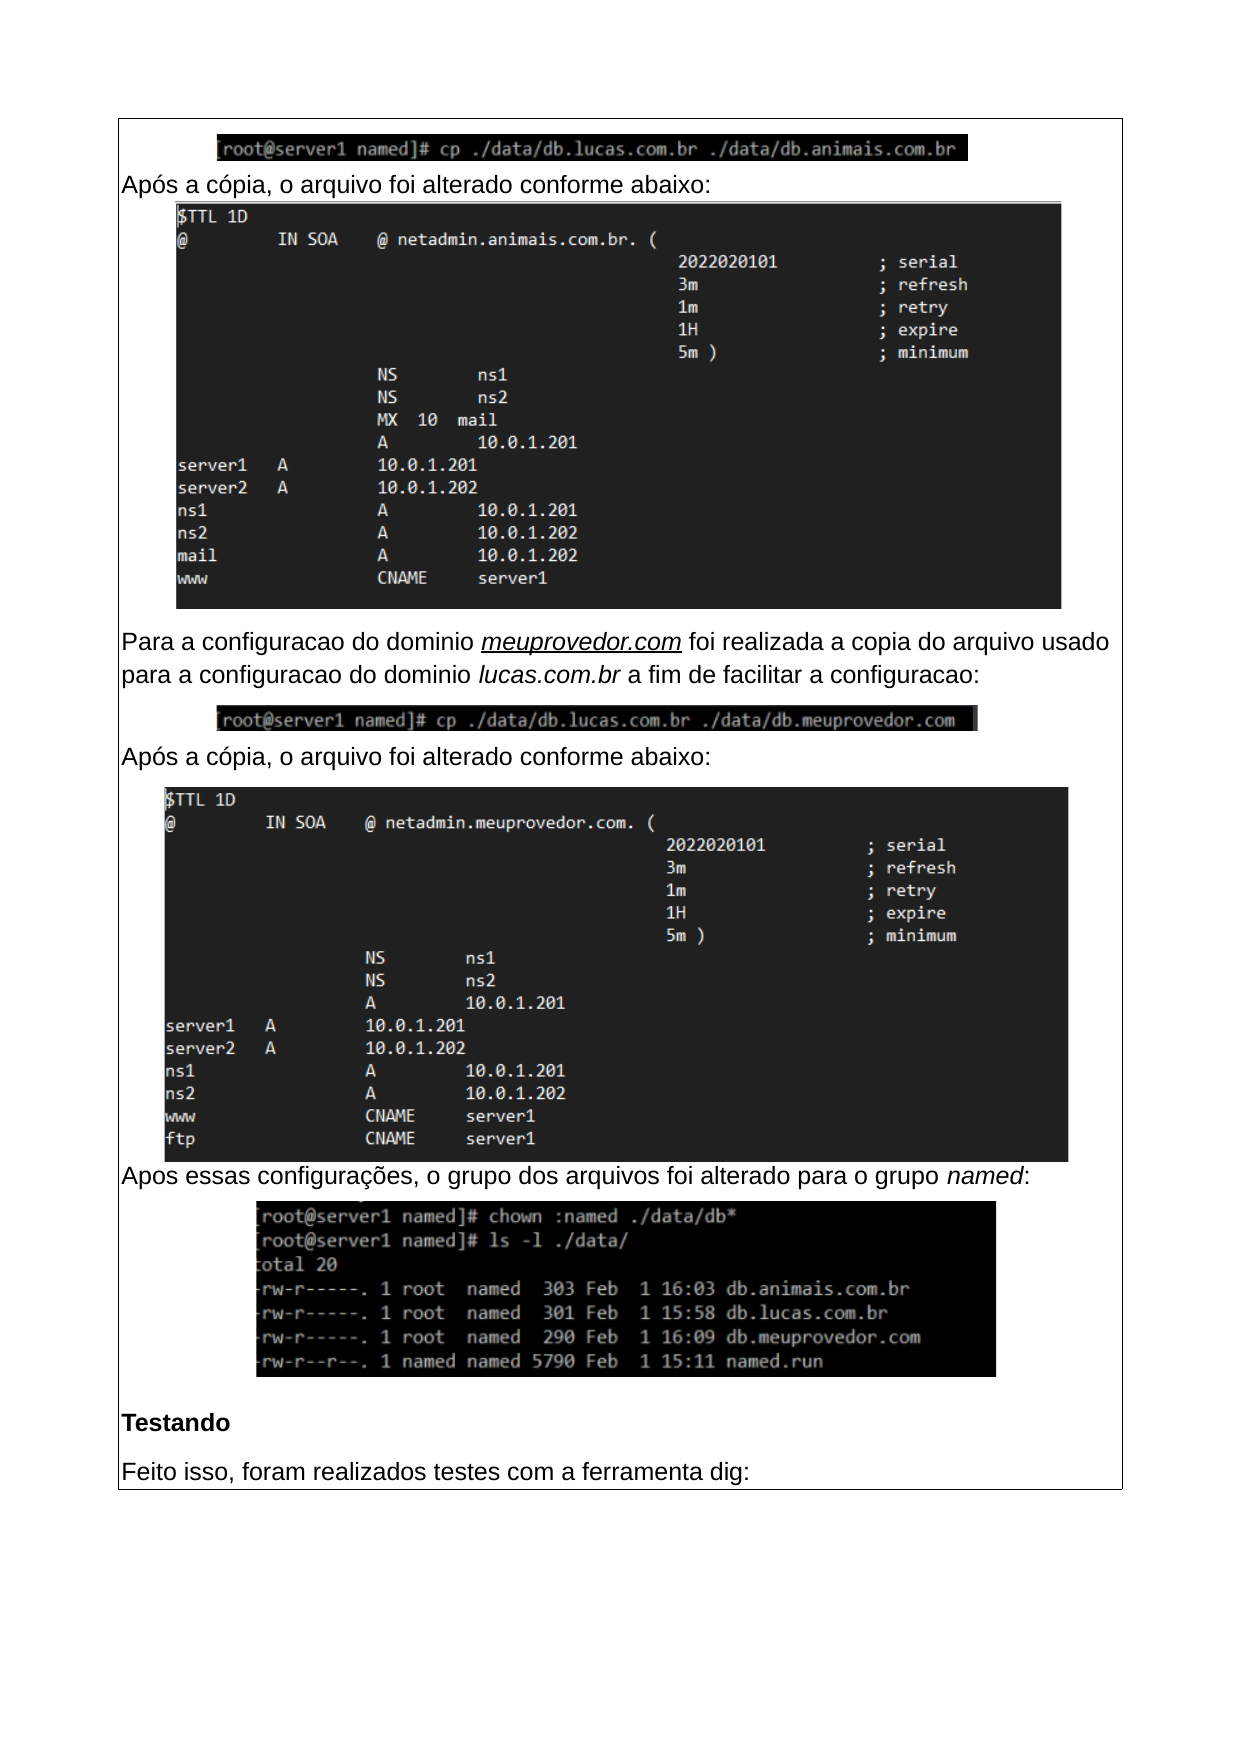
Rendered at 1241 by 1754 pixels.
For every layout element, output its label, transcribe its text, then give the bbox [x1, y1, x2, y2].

picture [256, 1201, 997, 1377]
picture [175, 201, 1062, 609]
text Feito isso, foram realizados testes com a ferramenta dig: [119, 1454, 1122, 1489]
picture [216, 134, 968, 161]
text Para a configuracao do dominio meuprovedor.com foi realizada a copia do arquivo usado para a configuracao do dominio lucas.com.br a fim de facilitar a configuracao: [119, 217, 1122, 688]
text Após a cópia, o arquivo foi alterado conforme abaixo: [119, 167, 1122, 199]
text Após a cópia, o arquivo foi alterado conforme abaixo: [119, 706, 1122, 771]
picture [216, 705, 978, 731]
text Apos essas configurações, o grupo dos arquivos foi alterado para o grupo named: [119, 788, 1122, 1190]
picture [164, 787, 1069, 1162]
text Testando [119, 1404, 1122, 1436]
